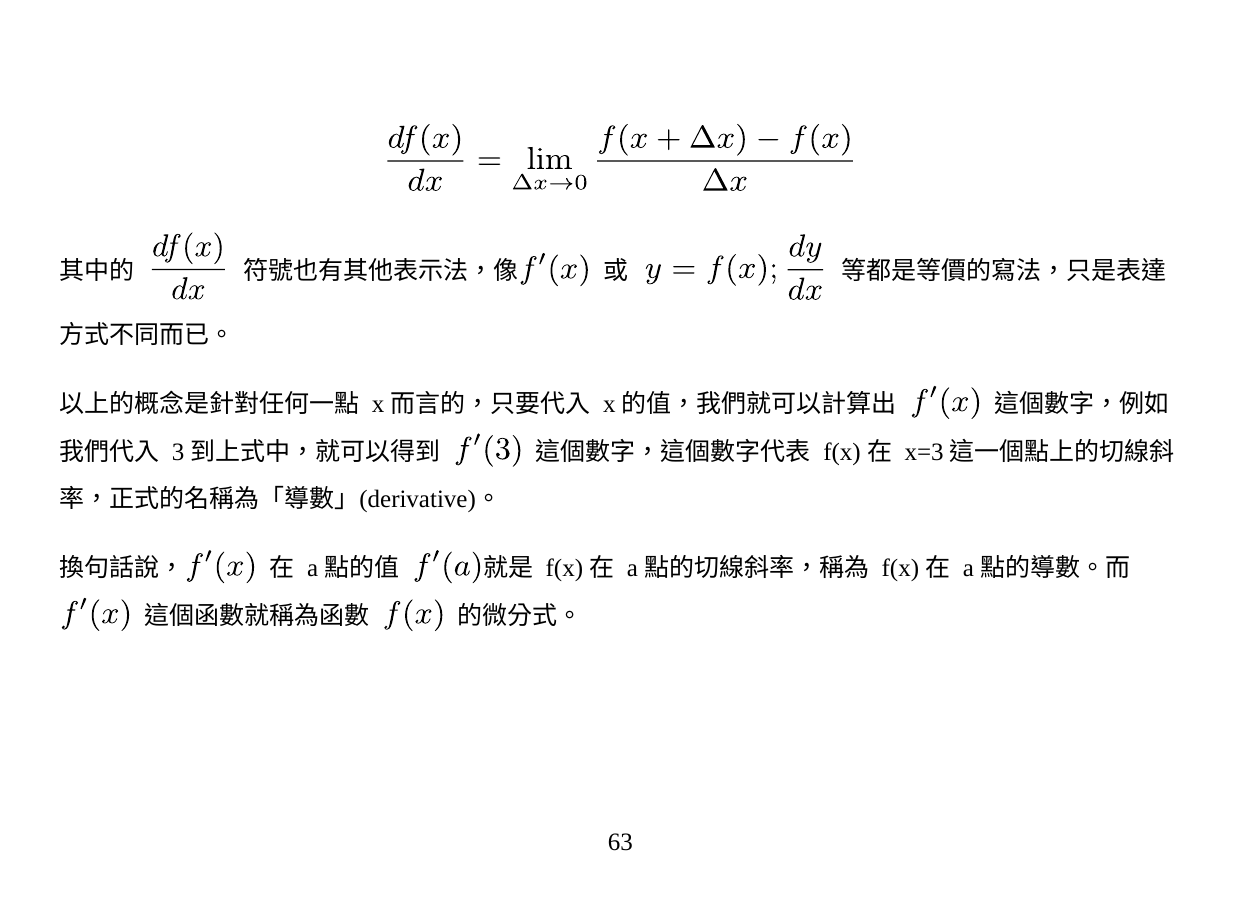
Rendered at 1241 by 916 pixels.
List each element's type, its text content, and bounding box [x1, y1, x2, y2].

text 以上的概念是針對任何一點 x 而言的，只要代入 x 的值，我們就可以計算出 這個數字，例如我們代入 3 到上式中，就可以得到 這個數字，這個數字代表 f(x) 在 x=3 這一個點上的切線斜率，正式的名稱為「導數」(derivative)。 [59, 383, 1181, 515]
text 換句話說， 在 a 點的值 就是 f(x) 在 a 點的切線斜率，稱為 f(x) 在 a 點的導數。而 這個函數就稱為函數 的微分式。 [59, 547, 1181, 634]
text 其中的 符號也有其他表示法，像 或 等都是等價的寫法，只是表達方式不同而已。 [59, 227, 1181, 350]
